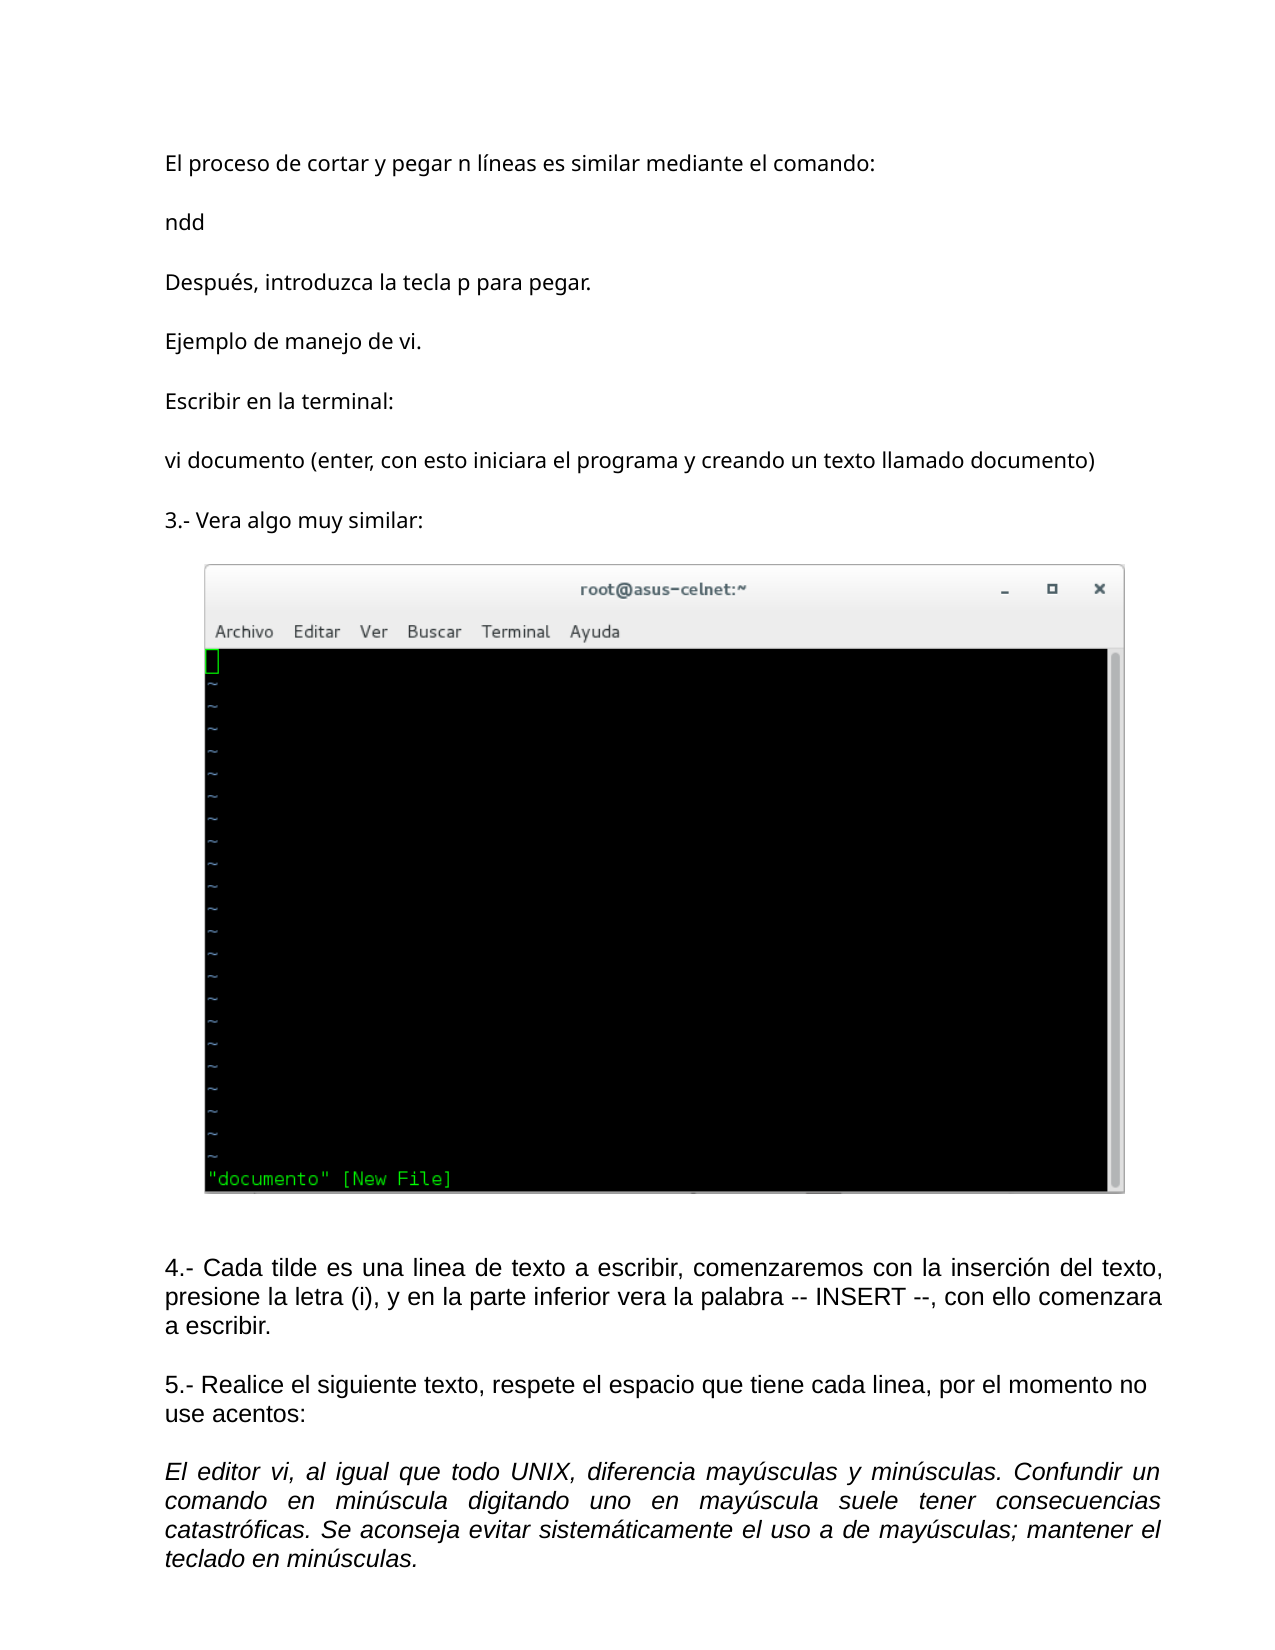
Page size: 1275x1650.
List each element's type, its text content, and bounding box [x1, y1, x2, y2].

text 4.- Cada tilde es una linea de texto a escribir, comenzaremos con la inserción del texto, presione la letra (i), y en la parte inferior vera la palabra -- INSERT --, con ello comenzara a escribir. [164, 1253, 1164, 1340]
text 3.- Vera algo muy similar: [164, 505, 1164, 534]
text El editor vi, al igual que todo UNIX, diferencia mayúsculas y minúsculas. Confundir un comando en minúscula digitando uno en mayúscula suele tener consecuencias catastróficas. Se aconseja evitar sistemáticamente el uso a de mayúsculas; mantener el teclado en minúsculas. [164, 1457, 1164, 1573]
text Después, introduzca la tecla p para pegar. [164, 267, 1164, 297]
text vi documento (enter, con esto iniciara el programa y creando un texto llamado documento) [164, 445, 1164, 475]
text Escribir en la terminal: [164, 386, 1164, 416]
text El proceso de cortar y pegar n líneas es similar mediante el comando: [164, 148, 1164, 178]
text 5.- Realice el siguiente texto, respete el espacio que tiene cada linea, por el momento no use acentos: [164, 1370, 1164, 1427]
picture [204, 564, 1125, 1194]
text ndd [164, 207, 1164, 237]
text Ejemplo de manejo de vi. [164, 326, 1164, 356]
